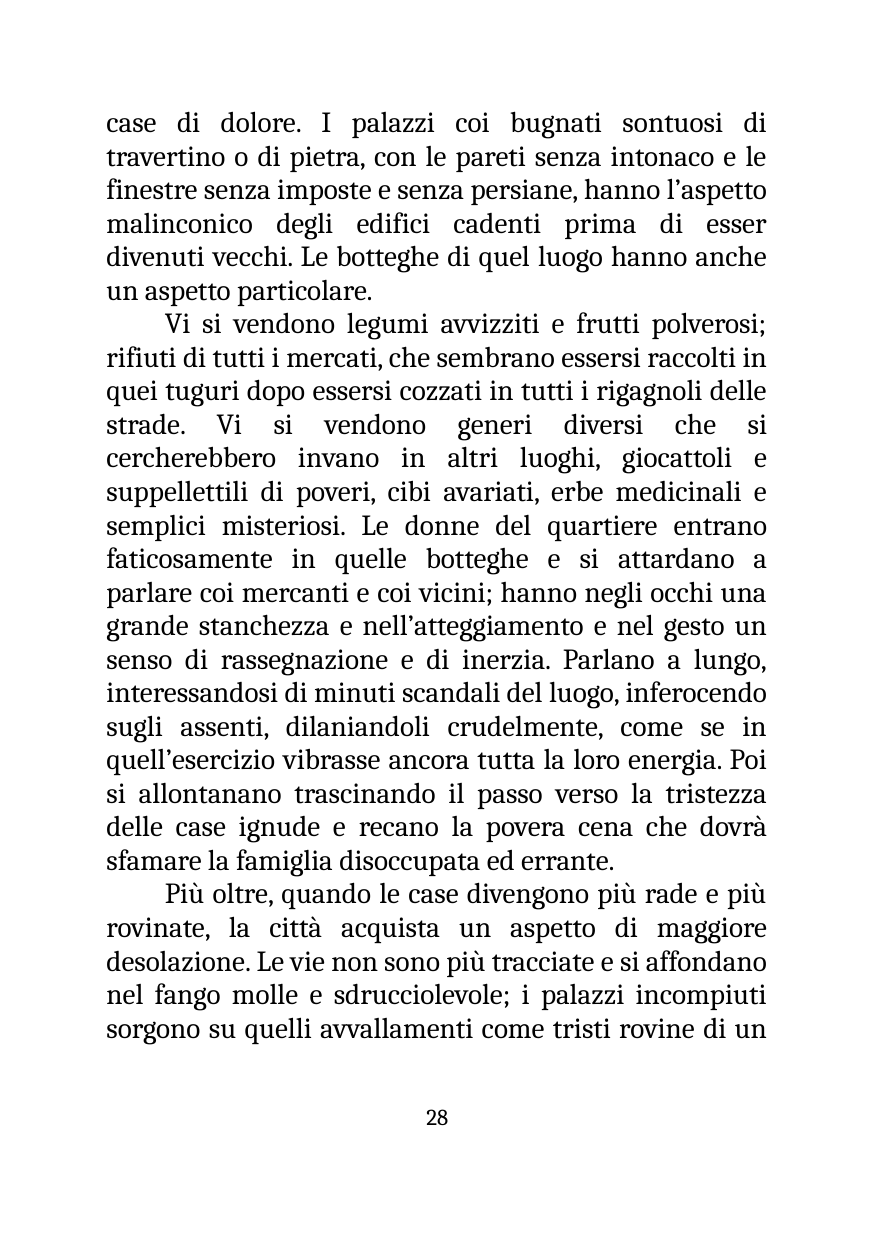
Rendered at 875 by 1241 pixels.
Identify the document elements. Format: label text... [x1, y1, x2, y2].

text Vi si vendono legumi avvizziti e frutti polverosi; rifiuti di tutti i mercati, che sembrano essersi raccolti in quei tuguri dopo essersi cozzati in tutti i rigagnoli delle strade. Vi si vendono generi diversi che si cercherebbero invano in altri luoghi, giocattoli e suppellettili di poveri, cibi avariati, erbe medicinali e semplici misteriosi. Le donne del quartiere entrano faticosamente in quelle botteghe e si attardano a parlare coi mercanti e coi vicini; hanno negli occhi una grande stanchezza e nell’atteggiamento e nel gesto un senso di rassegnazione e di inerzia. Parlano a lungo, interessandosi di minuti scandali del luogo, inferocendo sugli assenti, dilaniandoli crudelmente, come se in quell’esercizio vibrasse ancora tutta la loro energia. Poi si allontanano trascinando il passo verso la tristezza delle case ignude e recano la povera cena che dovrà sfamare la famiglia disoccupata ed errante. [106, 307, 768, 878]
text case di dolore. I palazzi coi bugnati sontuosi di travertino o di pietra, con le pareti senza intonaco e le finestre senza imposte e senza persiane, hanno l’aspetto malinconico degli edifici cadenti prima di esser divenuti vecchi. Le botteghe di quel luogo hanno anche un aspetto particolare. [106, 106, 768, 307]
text Più oltre, quando le case divengono più rade e più rovinate, la città acquista un aspetto di maggiore desolazione. Le vie non sono più tracciate e si affondano nel fango molle e sdrucciolevole; i palazzi incompiuti sorgono su quelli avvallamenti come tristi rovine di un [106, 878, 768, 1045]
